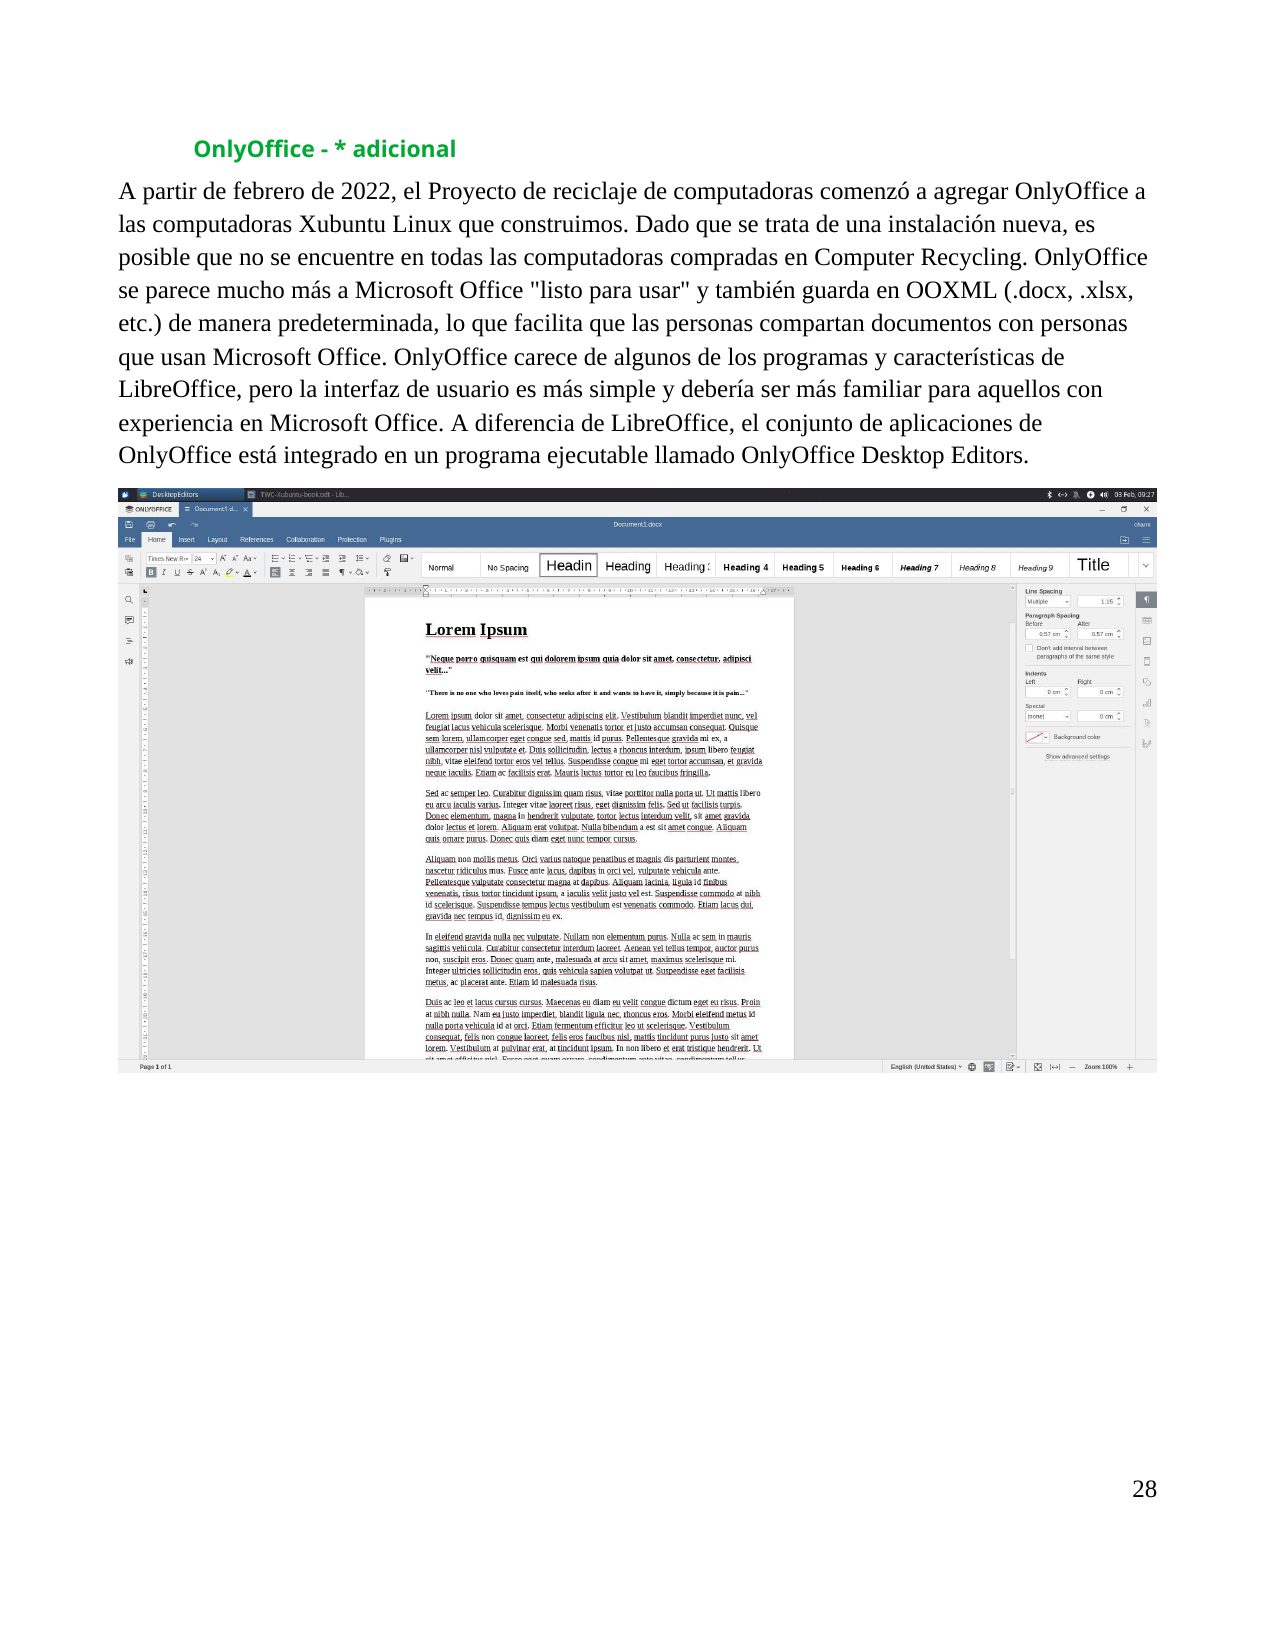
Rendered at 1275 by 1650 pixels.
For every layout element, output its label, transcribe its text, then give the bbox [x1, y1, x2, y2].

text A partir de febrero de 2022, el Proyecto de reciclaje de computadoras comenzó a agregar OnlyOffice a las computadoras Xubuntu Linux que construimos. Dado que se trata de una instalación nueva, es posible que no se encuentre en todas las computadoras compradas en Computer Recycling. OnlyOffice se parece mucho más a Microsoft Office "listo para usar" y también guarda en OOXML (.docx, .xlsx, etc.) de manera predeterminada, lo que facilita que las personas compartan documentos con personas que usan Microsoft Office. OnlyOffice carece de algunos de los programas y características de LibreOffice, pero la interfaz de usuario es más simple y debería ser más familiar para aquellos con experiencia en Microsoft Office. A diferencia de LibreOffice, el conjunto de aplicaciones de OnlyOffice está integrado en un programa ejecutable llamado OnlyOffice Desktop Editors. [118, 176, 1157, 469]
picture [118, 488, 1157, 1073]
subtitle OnlyOffice - * adicional [118, 133, 1157, 164]
